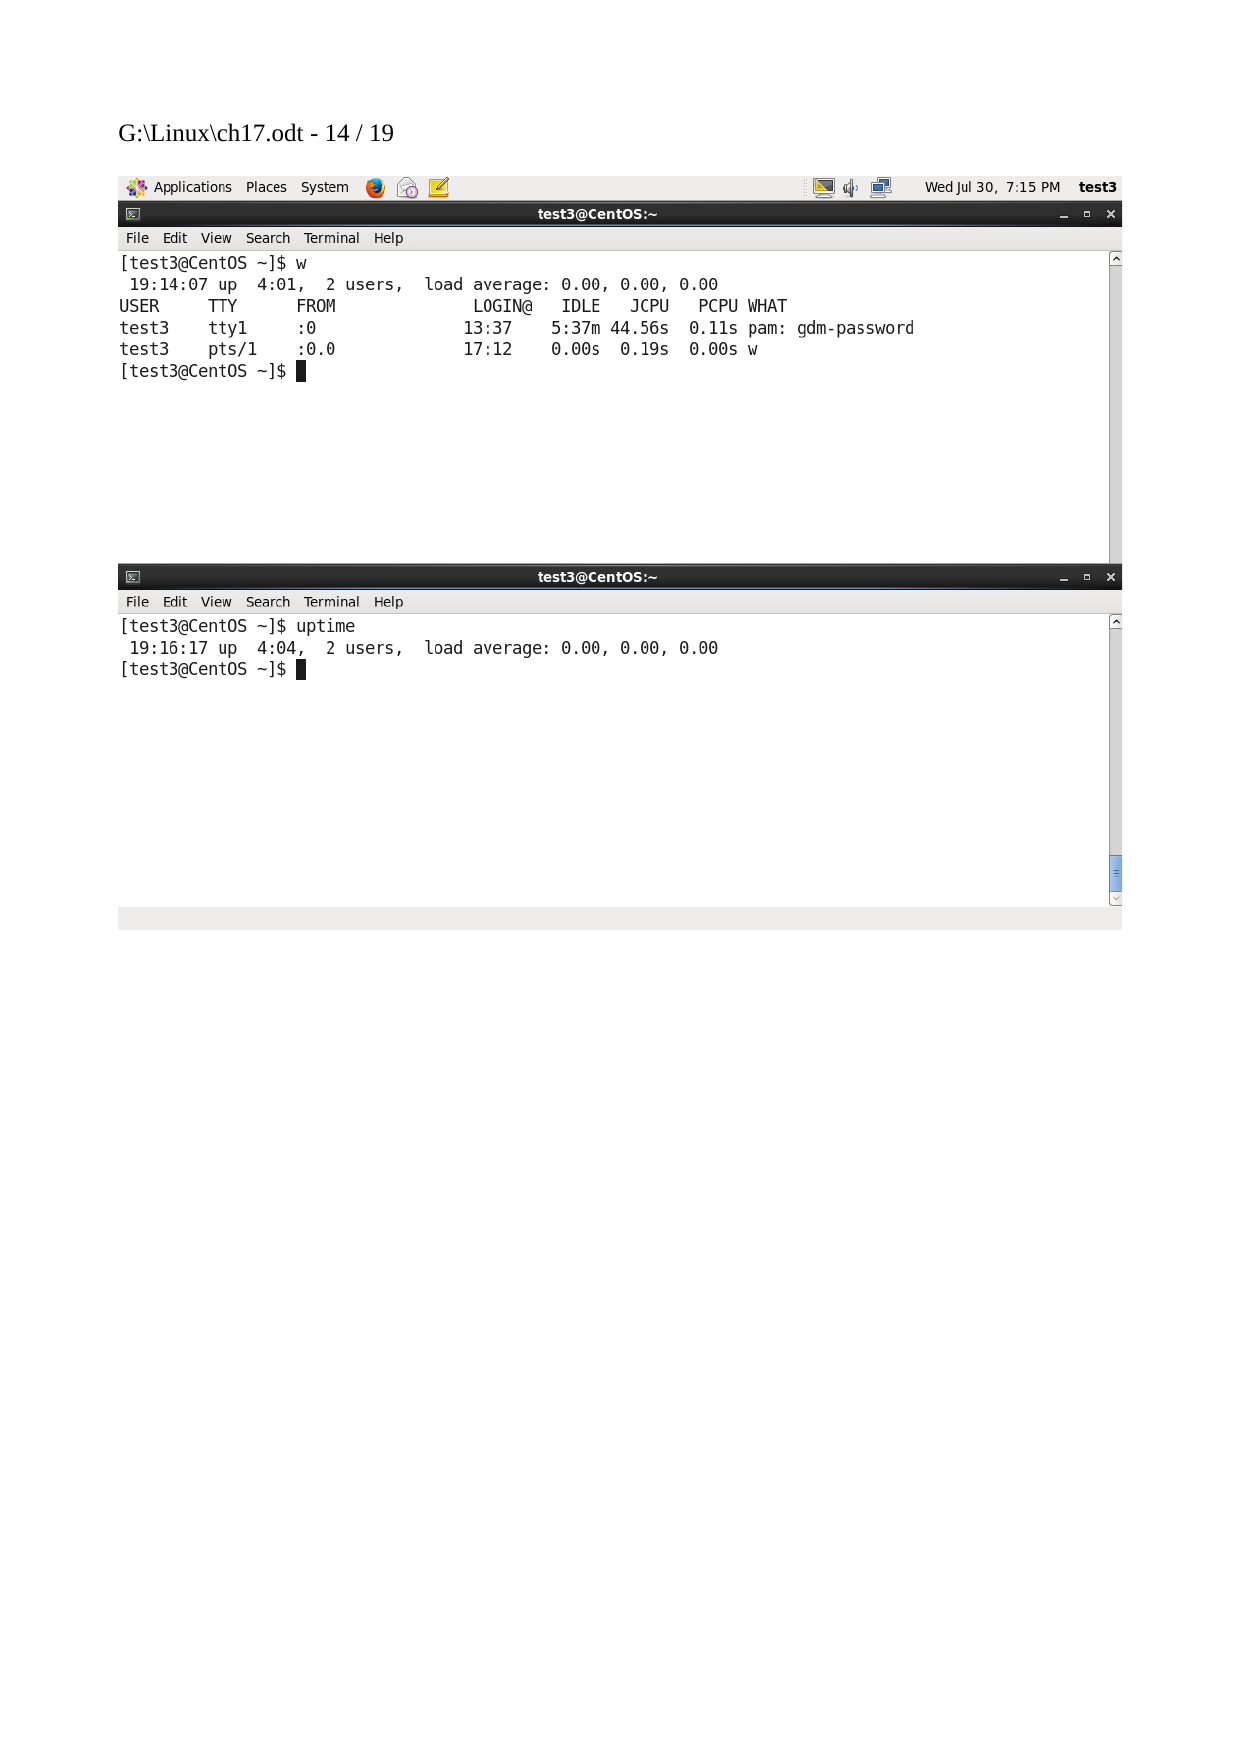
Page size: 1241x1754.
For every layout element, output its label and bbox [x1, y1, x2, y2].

picture [118, 176, 1123, 930]
